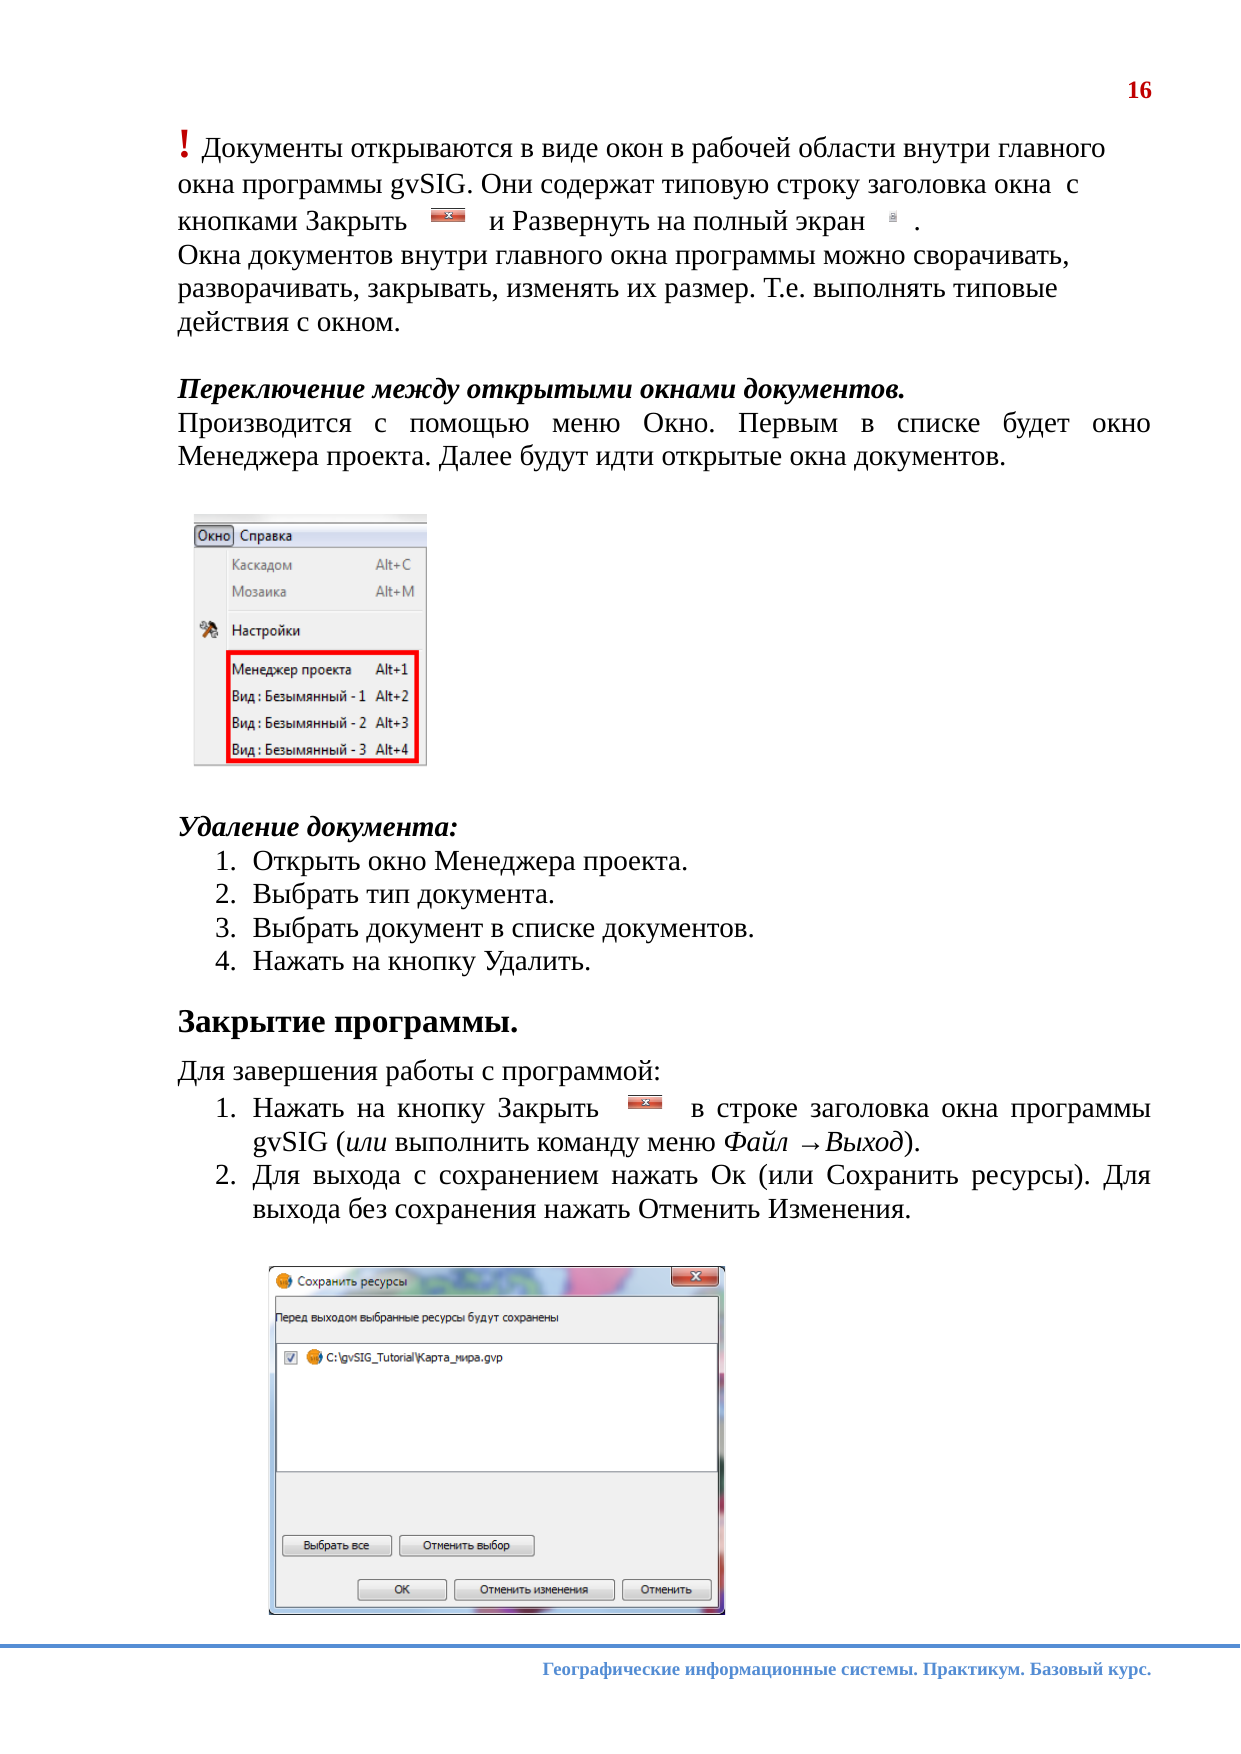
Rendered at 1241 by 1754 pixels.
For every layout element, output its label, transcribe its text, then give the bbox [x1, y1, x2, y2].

text Закрытие программы. [177, 1002, 1152, 1040]
text Для завершения работы с программой: [177, 1053, 1152, 1086]
list Для выхода с сохранением нажать Ок (или Сохранить ресурсы). Для выхода без сохранения нажать Отменить Изменения. [215, 1157, 1152, 1224]
picture [889, 210, 897, 222]
picture [193, 514, 427, 767]
picture [628, 1095, 663, 1109]
text ! Документы открываются в виде окон в рабочей области внутри главного окна программы gvSIG. Они содержат типовую строку заголовка окна с кнопками Закрыть и Развернуть на полный экран . Окна документов внутри главного окна программы можно сворачивать, разворачивать, закрывать, изменять их размер. Т.е. выполнять типовые действия с окном. [177, 118, 1152, 338]
list Открыть окно Менеджера проекта. [215, 843, 1152, 876]
picture [268, 1266, 726, 1615]
list Выбрать документ в списке документов. [215, 910, 1152, 943]
list Нажать на кнопку Закрыть в строке заголовка окна программы gvSIG (или выполнить команду меню Файл →Выход). [215, 1086, 1152, 1157]
list Нажать на кнопку Удалить. [215, 943, 1152, 977]
text Переключение между открытыми окнами документов. [177, 371, 1152, 405]
text Производится с помощью меню Окно. Первым в списке будет окно Менеджера проекта. Далее будут идти открытые окна документов. [177, 405, 1152, 472]
text Удаление документа: [177, 809, 1152, 843]
list Выбрать тип документа. [215, 876, 1152, 910]
picture [431, 208, 466, 222]
